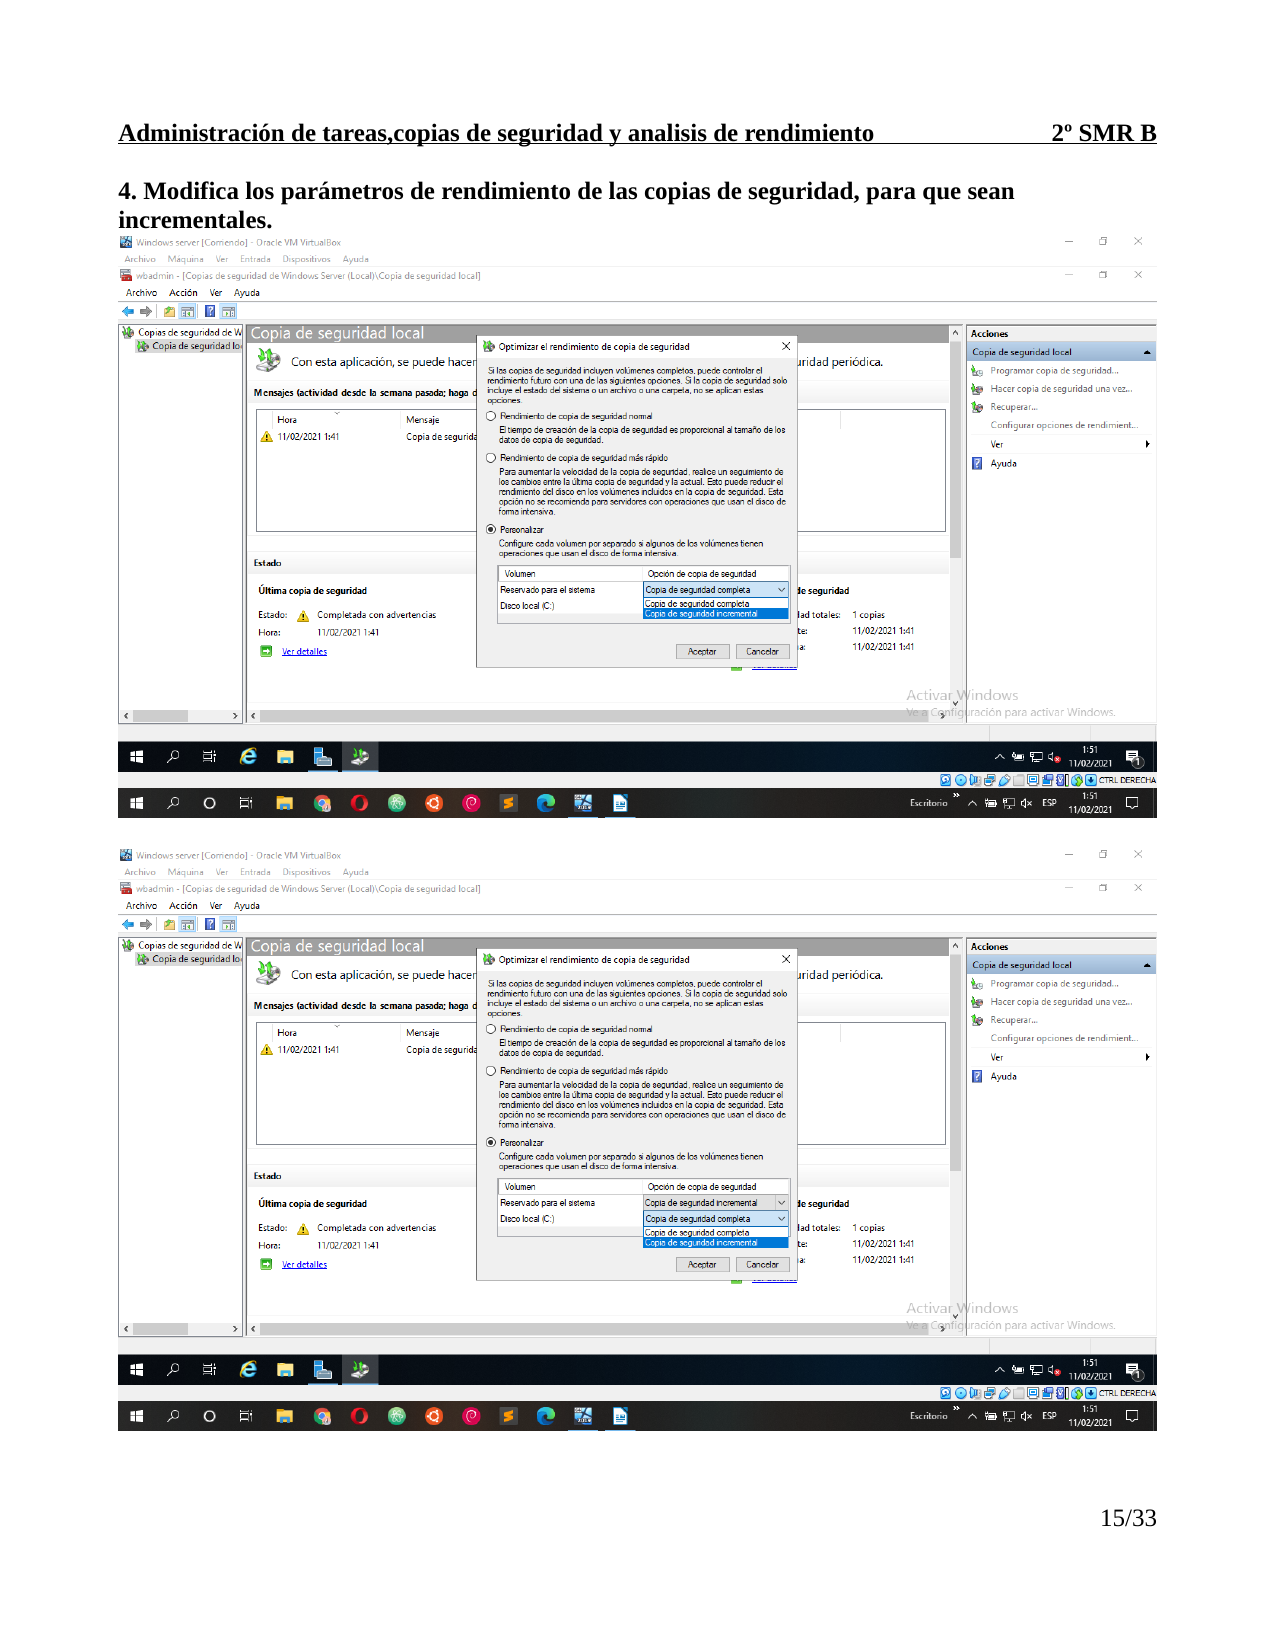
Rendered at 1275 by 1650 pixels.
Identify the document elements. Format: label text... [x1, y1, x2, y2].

picture [118, 233, 1157, 818]
picture [118, 846, 1157, 1431]
text incrementales. [118, 205, 1157, 233]
text 4. Modifica los parámetros de rendimiento de las copias de seguridad, para que sean [118, 176, 1157, 205]
